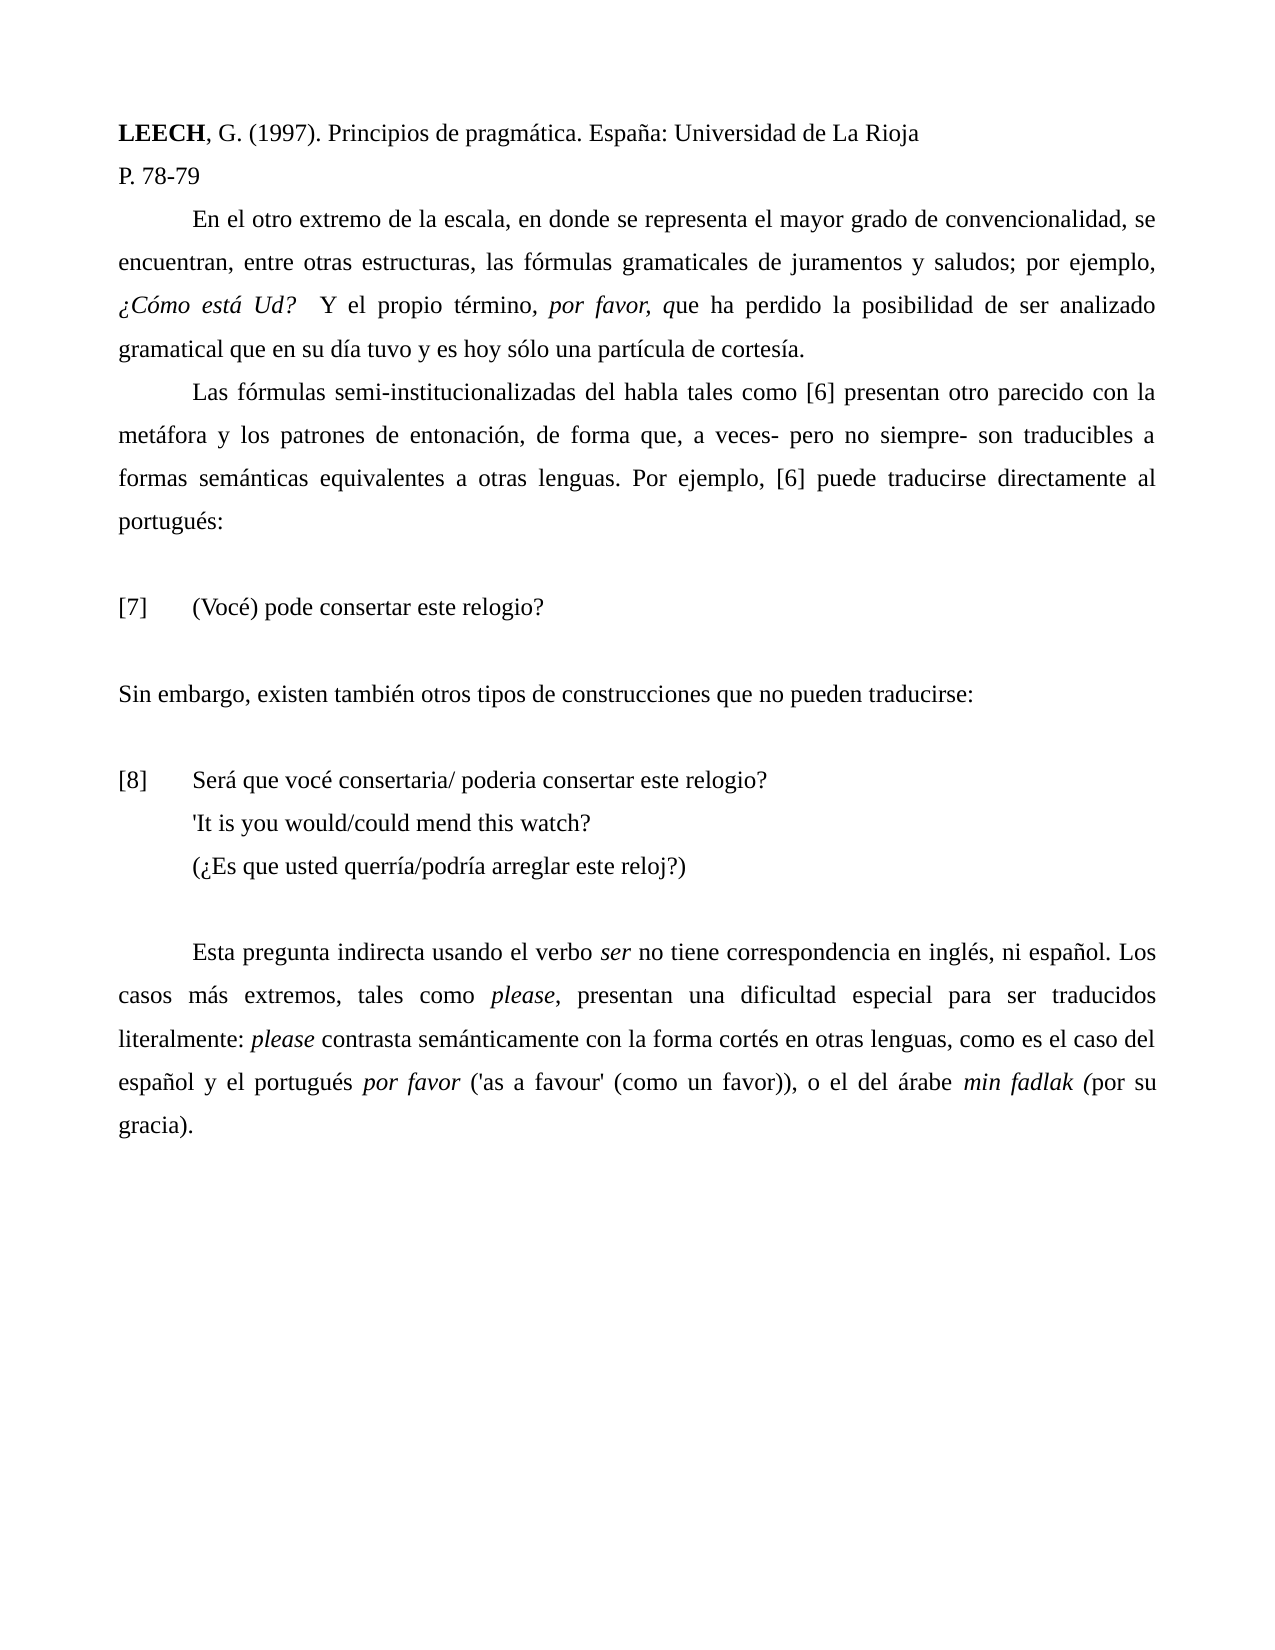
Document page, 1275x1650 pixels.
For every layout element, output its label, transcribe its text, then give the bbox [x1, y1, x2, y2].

text Esta pregunta indirecta usando el verbo ser no tiene correspondencia en inglés, ni español. Los casos más extremos, tales como please, presentan una dificultad especial para ser traducidos literalmente: please contrasta semánticamente con la forma cortés en otras lenguas, como es el caso del español y el portugués por favor ('as a favour' (como un favor)), o el del árabe min fadlak (por su gracia). [118, 937, 1157, 1139]
text LEECH, G. (1997). Principios de pragmática. España: Universidad de La Rioja [118, 118, 1157, 147]
text En el otro extremo de la escala, en donde se representa el mayor grado de convencionalidad, se encuentran, entre otras estructuras, las fórmulas gramaticales de juramentos y saludos; por ejemplo, ¿Cómo está Ud? Y el propio término, por favor, que ha perdido la posibilidad de ser analizado gramatical que en su día tuvo y es hoy sólo una partícula de cortesía. [118, 204, 1157, 362]
text P. 78-79 [118, 161, 1157, 190]
text Las fórmulas semi-institucionalizadas del habla tales como [6] presentan otro parecido con la metáfora y los patrones de entonación, de forma que, a veces- pero no siempre- son traducibles a formas semánticas equivalentes a otras lenguas. Por ejemplo, [6] puede traducirse directamente al portugués: [118, 377, 1157, 535]
text [7] (Vocé) pode consertar este relogio? [118, 592, 1157, 621]
text Sin embargo, existen también otros tipos de construcciones que no pueden traducirse: [118, 679, 1157, 707]
text [8] Será que vocé consertaria/ poderia consertar este relogio? [118, 765, 1157, 794]
text 'It is you would/could mend this watch? [118, 808, 1157, 837]
text (¿Es que usted querría/podría arreglar este reloj?) [118, 851, 1157, 880]
